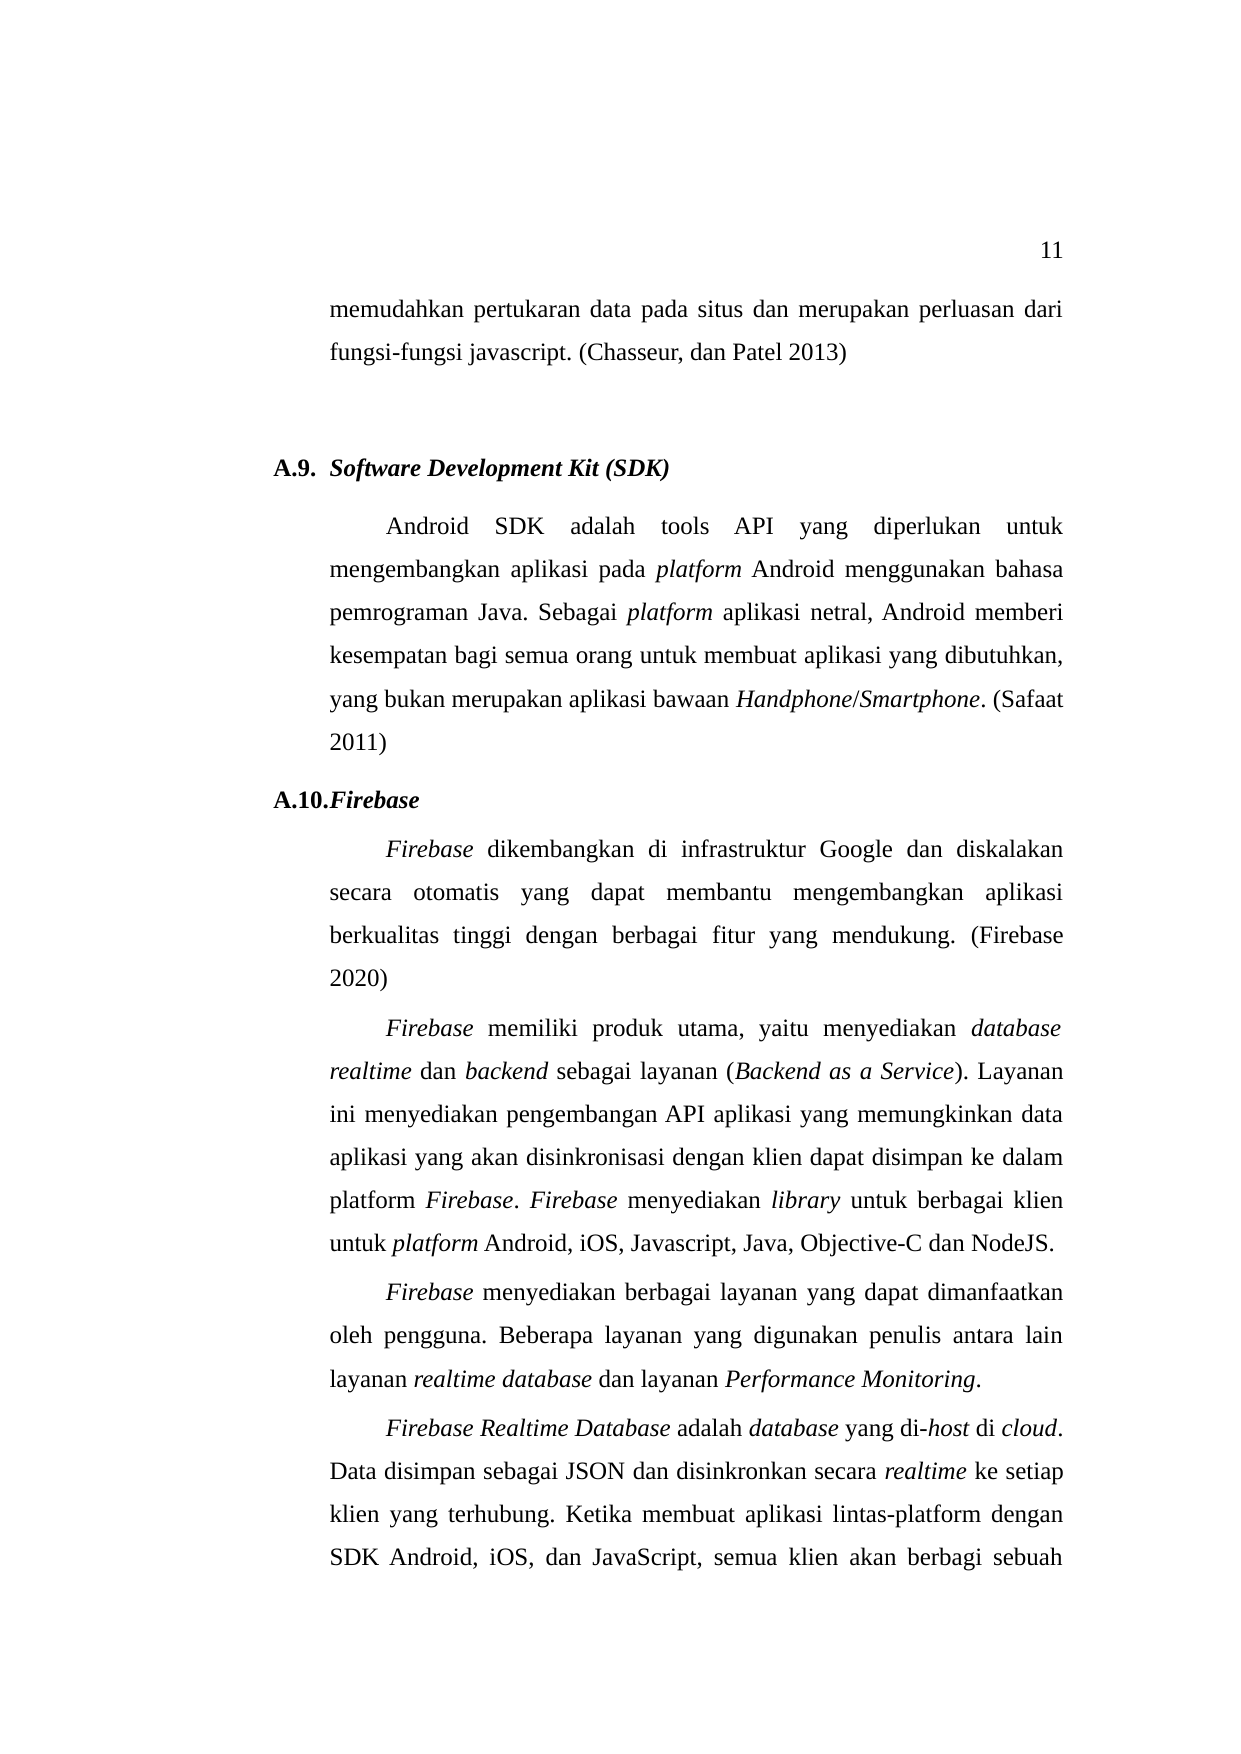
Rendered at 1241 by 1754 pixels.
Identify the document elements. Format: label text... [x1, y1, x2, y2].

list Firebase [273, 785, 1063, 814]
text memudahkan pertukaran data pada situs dan merupakan perluasan dari fungsi-fungsi javascript. (Chasseur, dan Patel 2013)⁠ [329, 294, 1063, 366]
text Firebase memiliki produk utama, yaitu menyediakan database realtime dan backend sebagai layanan (Backend as a Service). Layanan ini menyediakan pengembangan API aplikasi yang memungkinkan data aplikasi yang akan disinkronisasi dengan klien dapat disimpan ke dalam platform Firebase. Firebase menyediakan library untuk berbagai klien untuk platform Android, iOS, Javascript, Java, Objective-C dan NodeJS. [329, 1013, 1063, 1257]
text Firebase Realtime Database adalah database yang di-host di cloud. Data disimpan sebagai JSON dan disinkronkan secara realtime ke setiap klien yang terhubung. Ketika membuat aplikasi lintas-platform dengan SDK Android, iOS, dan JavaScript, semua klien akan berbagi sebuah [329, 1413, 1063, 1571]
list Software Development Kit (SDK) [273, 453, 1063, 482]
text Firebase menyediakan berbagai layanan yang dapat dimanfaatkan oleh pengguna. Beberapa layanan yang digunakan penulis antara lain layanan realtime database dan layanan Performance Monitoring. [329, 1277, 1063, 1392]
text Android SDK adalah tools API yang diperlukan untuk mengembangkan aplikasi pada platform Android menggunakan bahasa pemrograman Java. Sebagai platform aplikasi netral, Android memberi kesempatan bagi semua orang untuk membuat aplikasi yang dibutuhkan, yang bukan merupakan aplikasi bawaan Handphone/Smartphone. (Safaat 2011)⁠ [329, 511, 1063, 756]
text Firebase dikembangkan di infrastruktur Google dan diskalakan secara otomatis yang dapat membantu mengembangkan aplikasi berkualitas tinggi dengan berbagai fitur yang mendukung. (Firebase 2020)⁠ [329, 834, 1063, 992]
